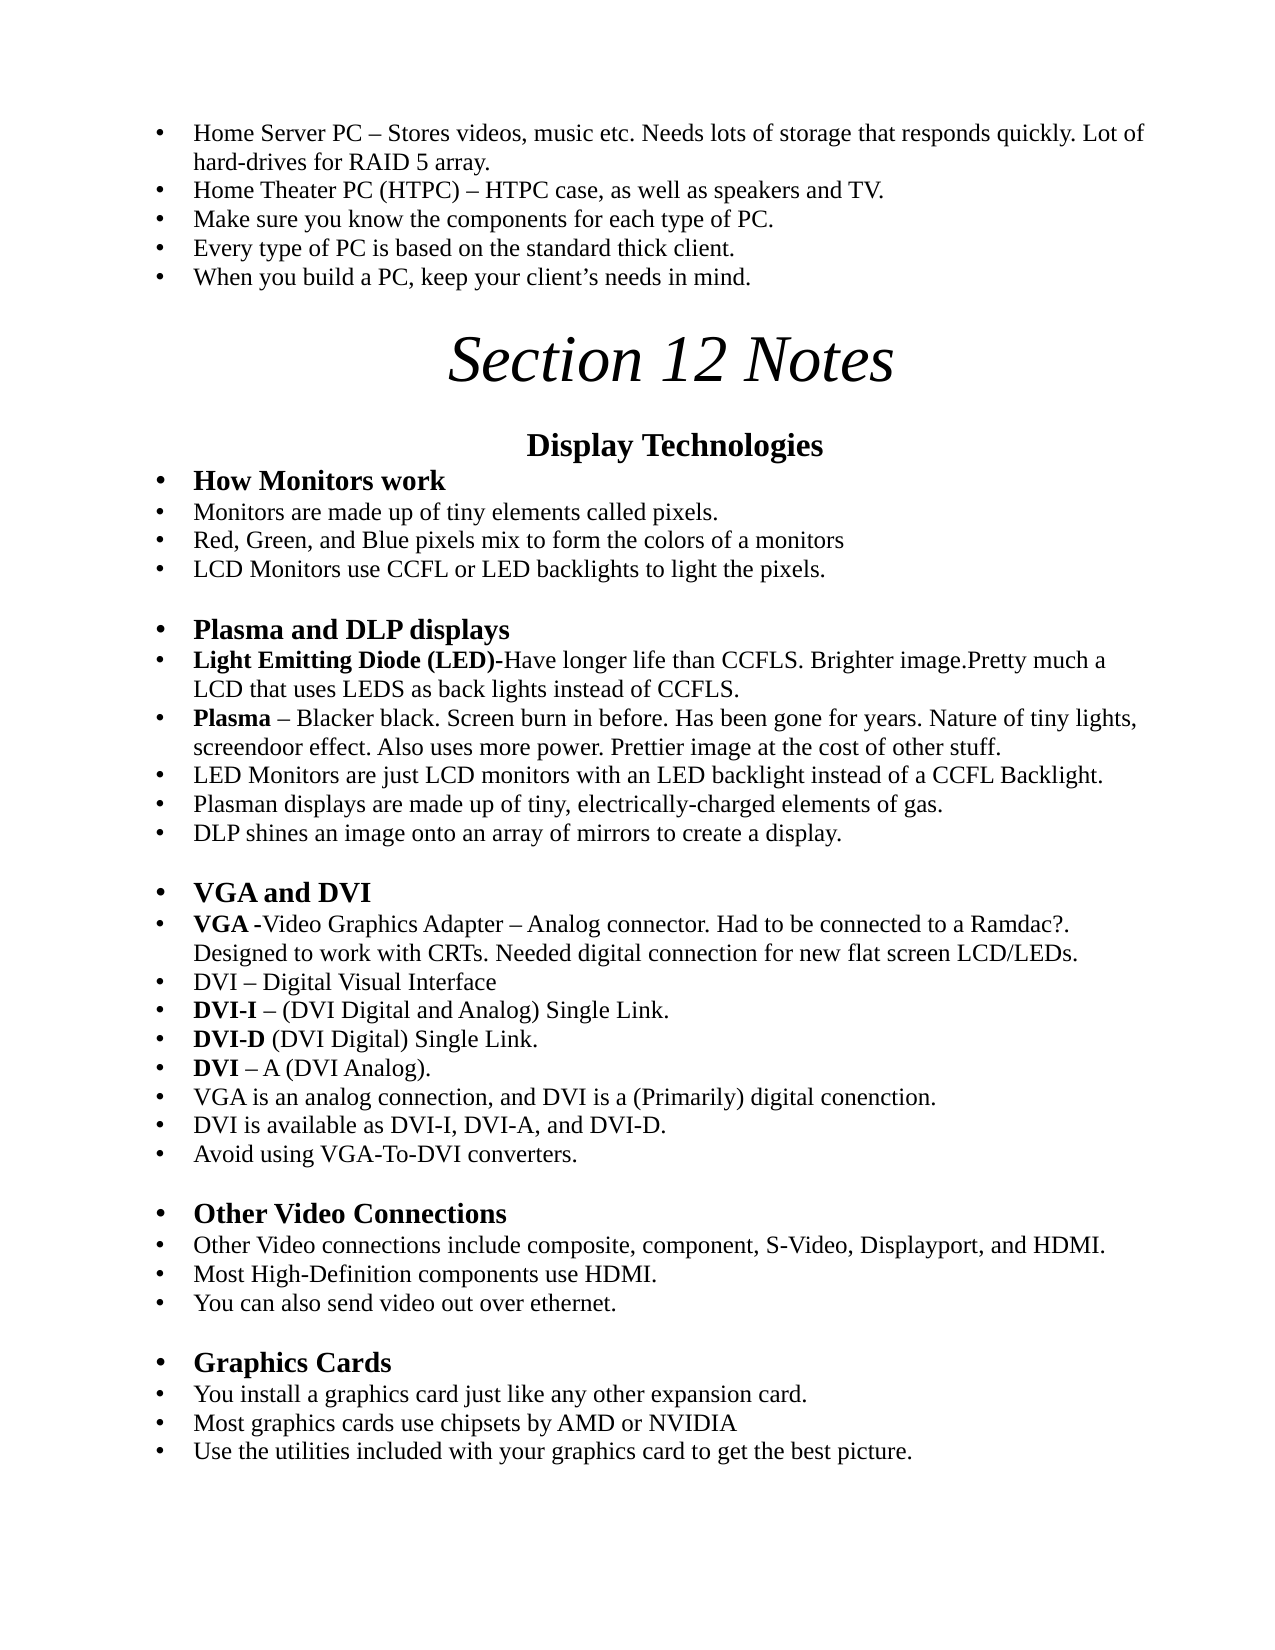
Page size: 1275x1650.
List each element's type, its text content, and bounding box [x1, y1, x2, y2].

list LED Monitors are just LCD monitors with an LED backlight instead of a CCFL Backlight. [156, 760, 1157, 789]
list DVI-I – (DVI Digital and Analog) Single Link. [156, 995, 1157, 1024]
list Graphics Cards [156, 1345, 1157, 1379]
list Red, Green, and Blue pixels mix to form the colors of a monitors [156, 526, 1157, 554]
list How Monitors work [156, 463, 1157, 497]
list Every type of PC is based on the standard thick client. [156, 233, 1157, 262]
list Home Server PC – Stores videos, music etc. Needs lots of storage that responds quickly. Lot of hard-drives for RAID 5 array. [156, 118, 1157, 176]
list When you build a PC, keep your client’s needs in mind. [156, 262, 1157, 291]
list VGA -Video Graphics Adapter – Analog connector. Had to be connected to a Ramdac?. Designed to work with CRTs. Needed digital connection for new flat screen LCD/LEDs. [156, 909, 1157, 967]
list Plasman displays are made up of tiny, electrically-charged elements of gas. [156, 789, 1157, 818]
list Make sure you know the components for each type of PC. [156, 204, 1157, 233]
list VGA is an analog connection, and DVI is a (Primarily) digital conenction. [156, 1082, 1157, 1110]
list Plasma and DLP displays [156, 612, 1157, 645]
list Light Emitting Diode (LED)-Have longer life than CCFLS. Brighter image.Pretty much a LCD that uses LEDS as back lights instead of CCFLS. [156, 645, 1157, 703]
list Avoid using VGA-To-DVI converters. [156, 1139, 1157, 1168]
list Section 12 Notes [156, 319, 1157, 396]
list You can also send video out over ethernet. [156, 1288, 1157, 1316]
list DVI – Digital Visual Interface [156, 967, 1157, 995]
list Home Theater PC (HTPC) – HTPC case, as well as speakers and TV. [156, 176, 1157, 204]
list LCD Monitors use CCFL or LED backlights to light the pixels. [156, 554, 1157, 583]
list Use the utilities included with your graphics card to get the best picture. [156, 1436, 1157, 1465]
list DVI-D (DVI Digital) Single Link. [156, 1024, 1157, 1053]
list Other Video Connections [156, 1197, 1157, 1230]
list DVI is available as DVI-I, DVI-A, and DVI-D. [156, 1110, 1157, 1139]
list DVI – A (DVI Analog). [156, 1053, 1157, 1082]
list You install a graphics card just like any other expansion card. [156, 1379, 1157, 1408]
list Most graphics cards use chipsets by AMD or NVIDIA [156, 1408, 1157, 1436]
list Monitors are made up of tiny elements called pixels. [156, 497, 1157, 526]
list Display Technologies [156, 425, 1157, 463]
list VGA and DVI [156, 875, 1157, 909]
list DLP shines an image onto an array of mirrors to create a display. [156, 818, 1157, 847]
list Plasma – Blacker black. Screen burn in before. Has been gone for years. Nature of tiny lights, screendoor effect. Also uses more power. Prettier image at the cost of other stuff. [156, 703, 1157, 760]
list Most High-Definition components use HDMI. [156, 1259, 1157, 1288]
list Other Video connections include composite, component, S-Video, Displayport, and HDMI. [156, 1230, 1157, 1259]
